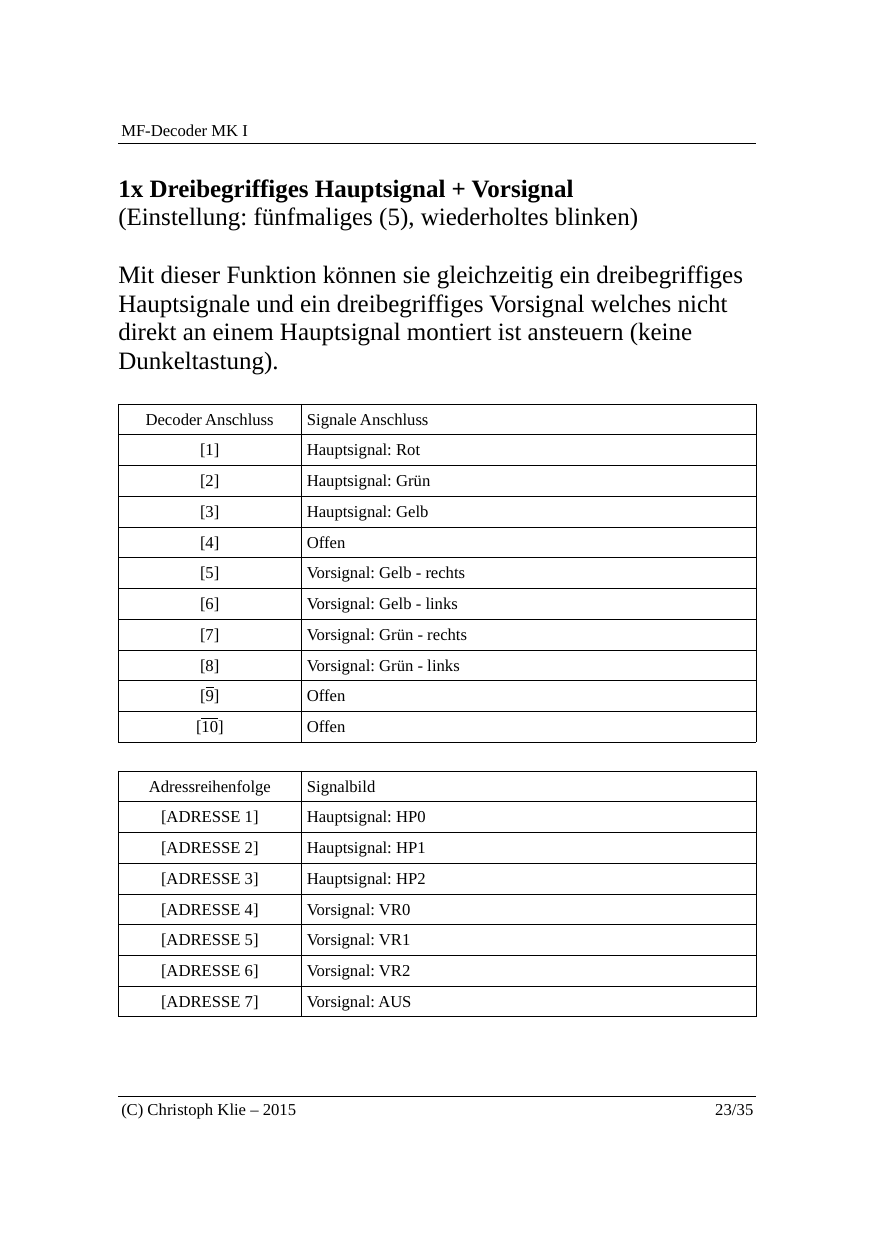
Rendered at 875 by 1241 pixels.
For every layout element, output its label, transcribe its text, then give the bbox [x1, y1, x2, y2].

table_cell [8] [119, 651, 301, 680]
table_cell [ADRESSE 1] [119, 802, 301, 832]
table_cell [ADRESSE 7] [119, 987, 301, 1016]
table_cell Vorsignal: Grün - rechts [302, 620, 756, 649]
table_cell [3] [119, 497, 301, 527]
table_cell [ADRESSE 4] [119, 895, 301, 924]
table_cell [6] [119, 589, 301, 619]
table_cell Vorsignal: Gelb - rechts [302, 558, 756, 588]
table_cell [7] [119, 620, 301, 649]
table_cell [5] [119, 558, 301, 588]
table_cell Vorsignal: VR1 [302, 925, 756, 955]
table_cell [10] [119, 712, 301, 742]
text (Einstellung: fünfmaliges (5), wiederholtes blinken) [118, 202, 756, 231]
table_header Signalbild [302, 772, 756, 801]
table_cell Hauptsignal: Gelb [302, 497, 756, 527]
table_cell [4] [119, 528, 301, 557]
text 1x Dreibegriffiges Hauptsignal + Vorsignal [118, 174, 756, 202]
table_cell Vorsignal: AUS [302, 987, 756, 1016]
table_cell [ADRESSE 6] [119, 956, 301, 986]
table_cell Hauptsignal: Grün [302, 466, 756, 496]
table_cell [1] [119, 435, 301, 465]
table_cell Hauptsignal: HP2 [302, 864, 756, 893]
table_cell Offen [302, 681, 756, 711]
table_cell Hauptsignal: Rot [302, 435, 756, 465]
table_cell [9] [119, 681, 301, 711]
table_cell [ADRESSE 5] [119, 925, 301, 955]
table_cell Offen [302, 712, 756, 742]
table_cell [ADRESSE 3] [119, 864, 301, 893]
table_cell Vorsignal: VR0 [302, 895, 756, 924]
table_cell Vorsignal: VR2 [302, 956, 756, 986]
table_cell [2] [119, 466, 301, 496]
table_cell Offen [302, 528, 756, 557]
table_cell Hauptsignal: HP0 [302, 802, 756, 832]
table_cell [ADRESSE 2] [119, 833, 301, 863]
table_cell Hauptsignal: HP1 [302, 833, 756, 863]
table_header Decoder Anschluss [119, 405, 301, 434]
text Mit dieser Funktion können sie gleichzeitig ein dreibegriffiges Hauptsignale und ein dreibegriffiges Vorsignal welches nicht direkt an einem Hauptsignal montiert ist ansteuern (keine Dunkeltastung). [118, 260, 756, 375]
table_header Adressreihenfolge [119, 772, 301, 801]
table_header Signale Anschluss [302, 405, 756, 434]
table_cell Vorsignal: Grün - links [302, 651, 756, 680]
table_cell Vorsignal: Gelb - links [302, 589, 756, 619]
